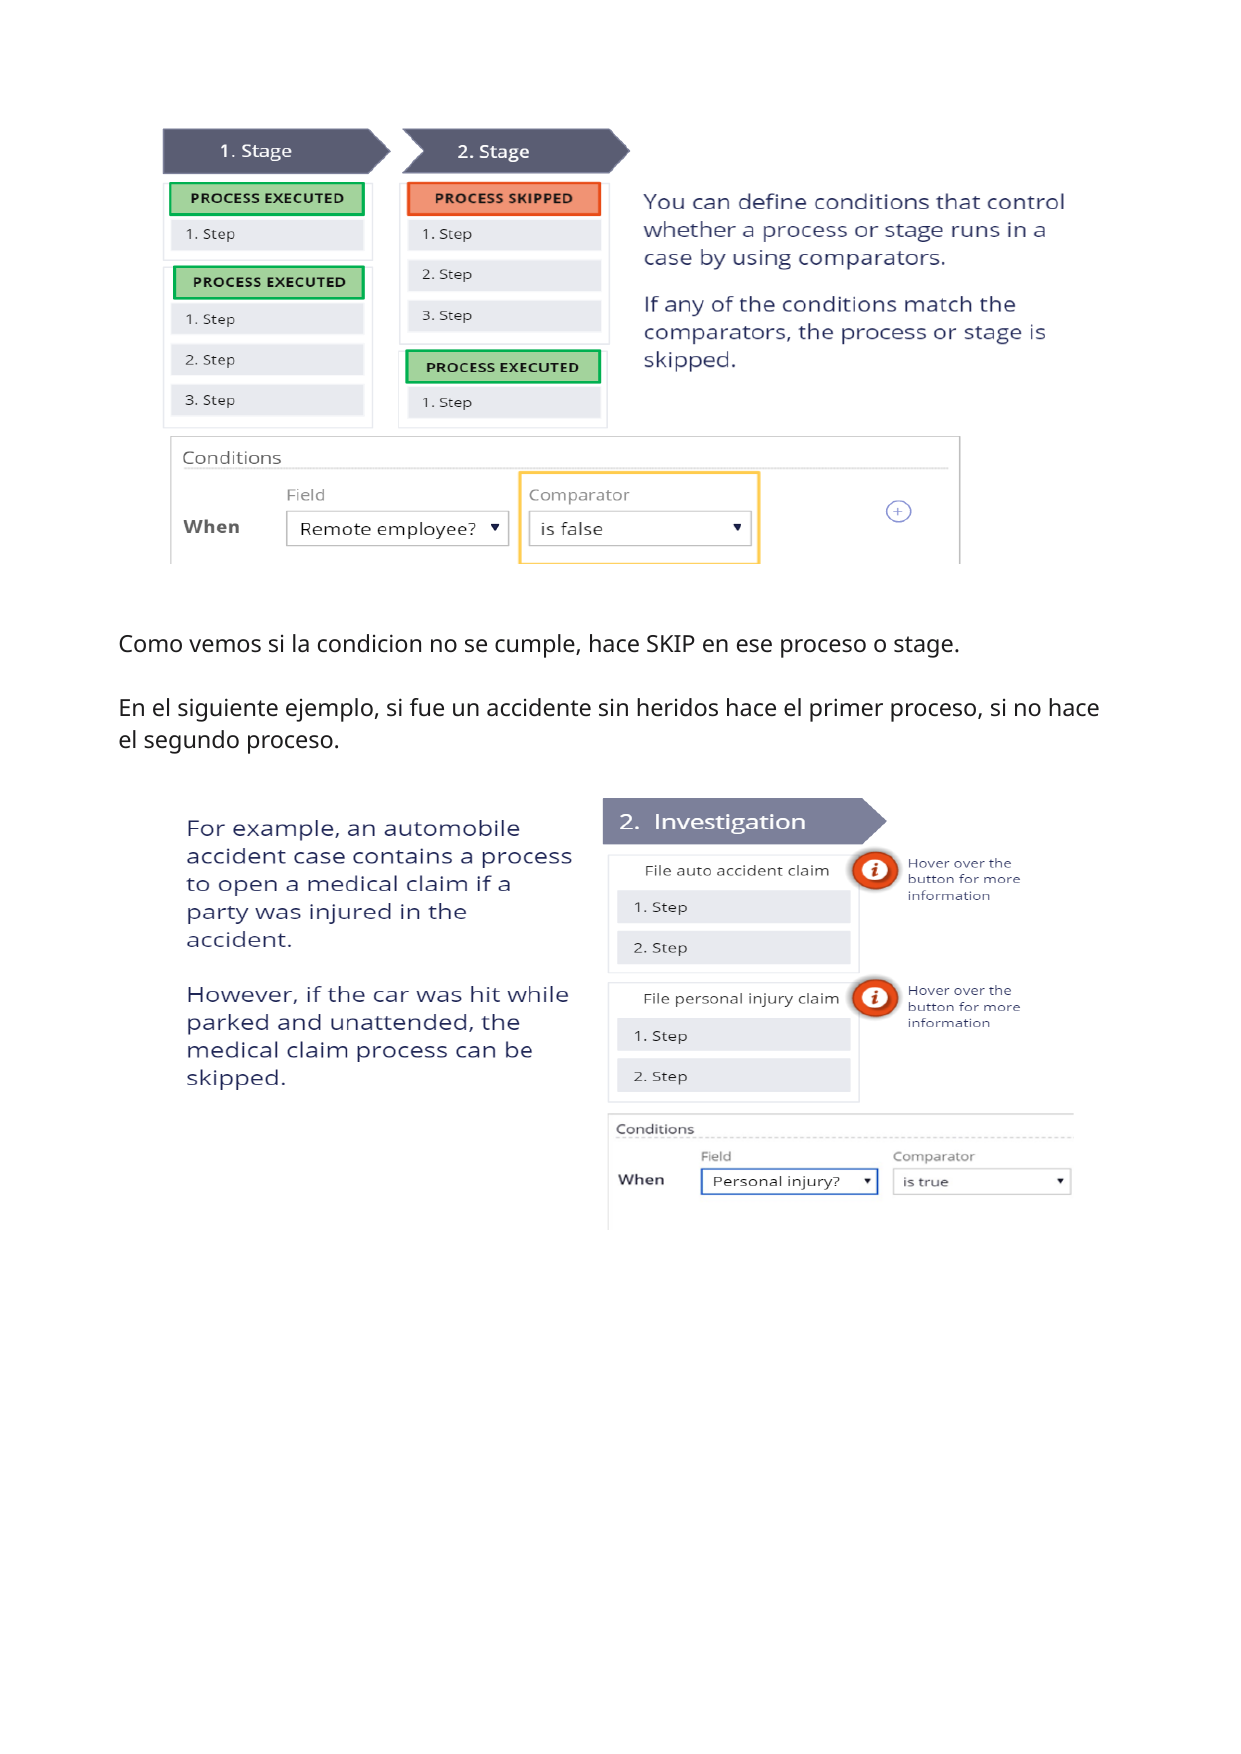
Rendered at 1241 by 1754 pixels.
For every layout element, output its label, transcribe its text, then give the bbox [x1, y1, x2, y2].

text En el siguiente ejemplo, si fue un accidente sin heridos hace el primer proceso, si no hace el segundo proceso. [118, 691, 1122, 755]
text Como vemos si la condicion no se cumple, hace SKIP en ese proceso o stage. [118, 627, 1122, 659]
